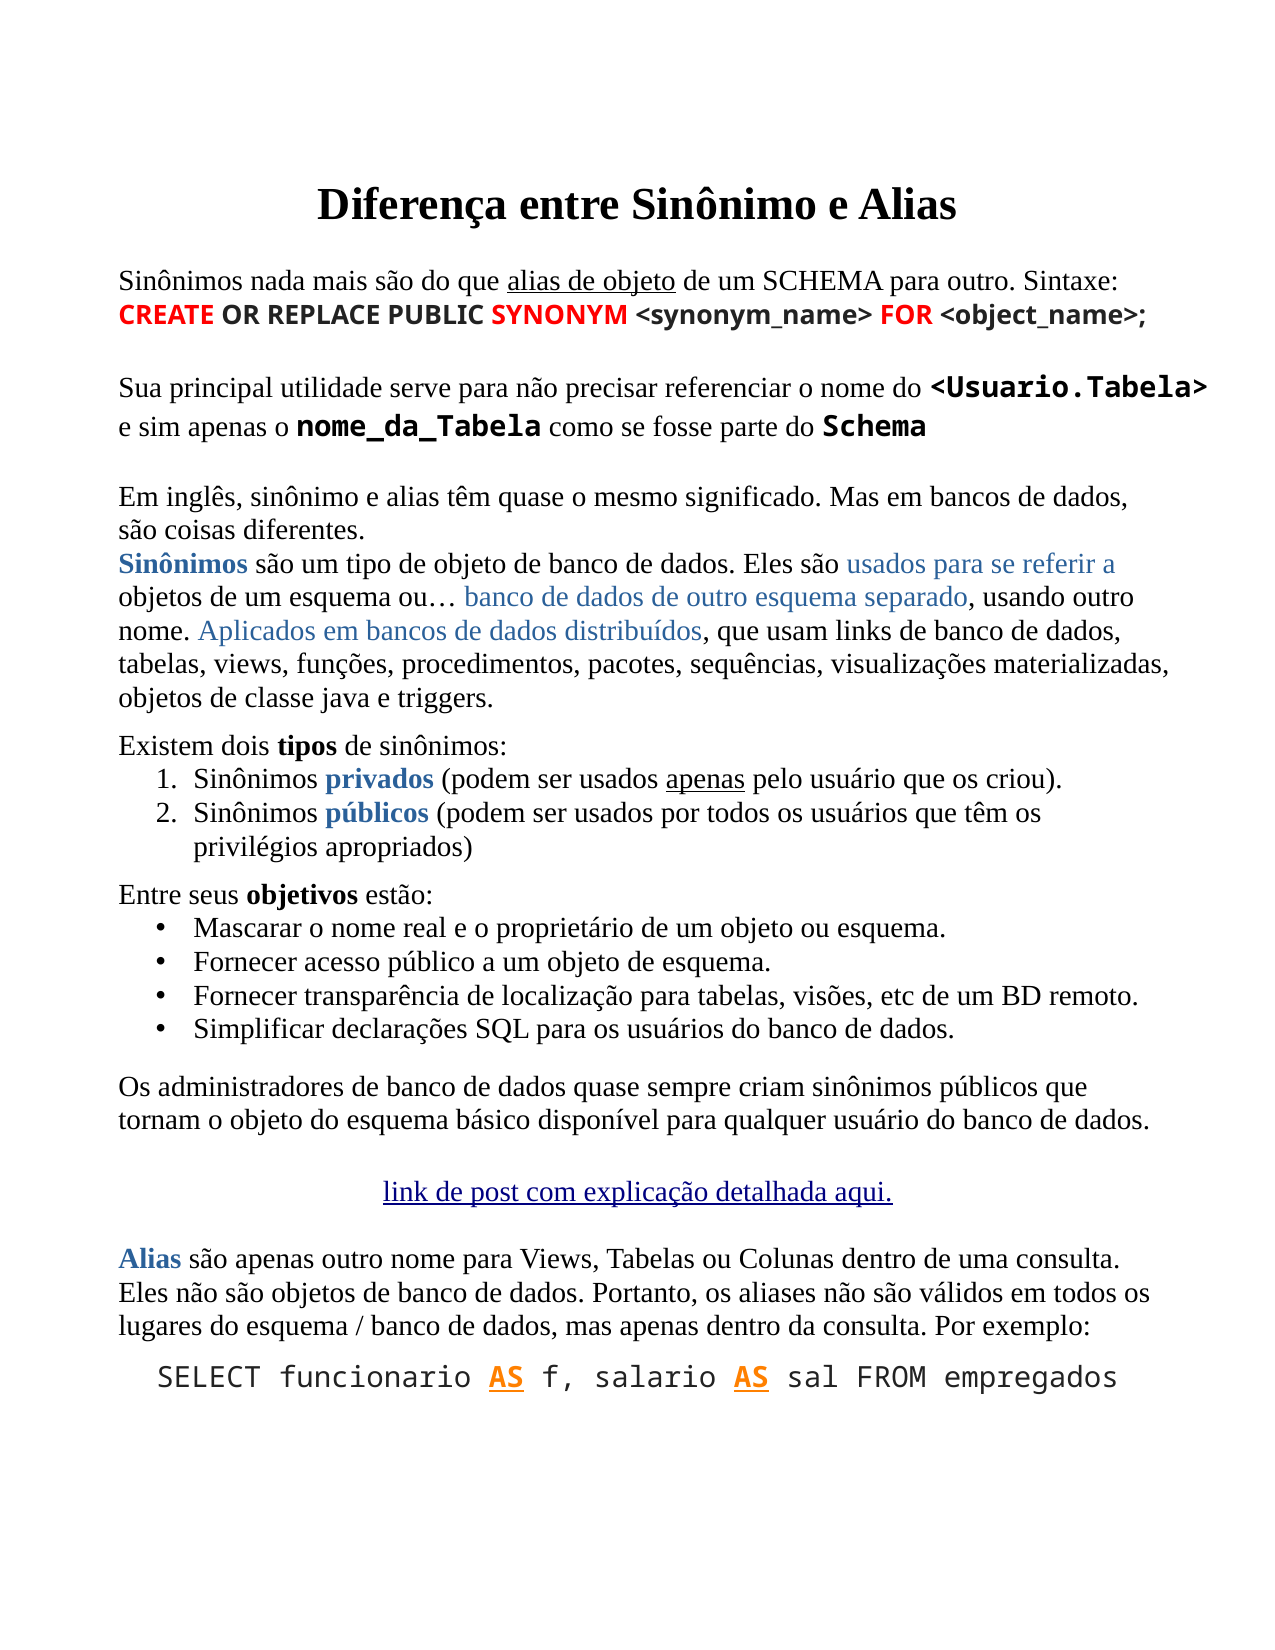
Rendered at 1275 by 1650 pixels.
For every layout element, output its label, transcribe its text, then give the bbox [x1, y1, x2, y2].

list Fornecer acesso público a um objeto de esquema. [156, 944, 1157, 978]
text link de post com explicação detalhada aqui. [118, 1174, 1157, 1208]
text Existem dois tipos de sinônimos: [118, 728, 1157, 762]
text Entre seus objetivos estão: [118, 877, 1157, 910]
text Alias são apenas outro nome para Views, Tabelas ou Colunas dentro de uma consulta. Eles não são objetos de banco de dados. Portanto, os aliases não são válidos em todos os lugares do esquema / banco de dados, mas apenas dentro da consulta. Por exemplo: [118, 1241, 1157, 1342]
text Diferença entre Sinônimo e Alias [118, 176, 1157, 229]
list Simplificar declarações SQL para os usuários do banco de dados. [156, 1011, 1157, 1045]
list Sinônimos privados (podem ser usados apenas pelo usuário que os criou). [156, 762, 1157, 795]
list Fornecer transparência de localização para tabelas, visões, etc de um BD remoto. [156, 978, 1157, 1011]
list Mascarar o nome real e o proprietário de um objeto ou esquema. [156, 910, 1157, 944]
text Os administradores de banco de dados quase sempre criam sinônimos públicos que tornam o objeto do esquema básico disponível para qualquer usuário do banco de dados. [118, 1069, 1157, 1136]
text Sinônimos nada mais são do que alias de objeto de um SCHEMA para outro. Sintaxe: CREATE OR REPLACE PUBLIC SYNONYM <synonym_name> FOR <object_name>; [118, 263, 1157, 332]
text Em inglês, sinônimo e alias têm quase o mesmo significado. Mas em bancos de dados, são coisas diferentes. [118, 479, 1157, 546]
text SELECT funcionario AS f, salario AS sal FROM empregados [118, 1356, 1157, 1396]
list Sinônimos públicos (podem ser usados por todos os usuários que têm os privilégios apropriados) [156, 795, 1157, 862]
text Sua principal utilidade serve para não precisar referenciar o nome do <Usuario.Tabela> e sim apenas o nome_da_Tabela como se fosse parte do Schema [118, 366, 1210, 445]
text Sinônimos são um tipo de objeto de banco de dados. Eles são usados para se referir a objetos de um esquema ou… banco de dados de outro esquema separado, usando outro nome. Aplicados em bancos de dados distribuídos, que usam links de banco de dados, tabelas, views, funções, procedimentos, pacotes, sequências, visualizações materializadas, objetos de classe java e triggers. [118, 546, 1174, 713]
